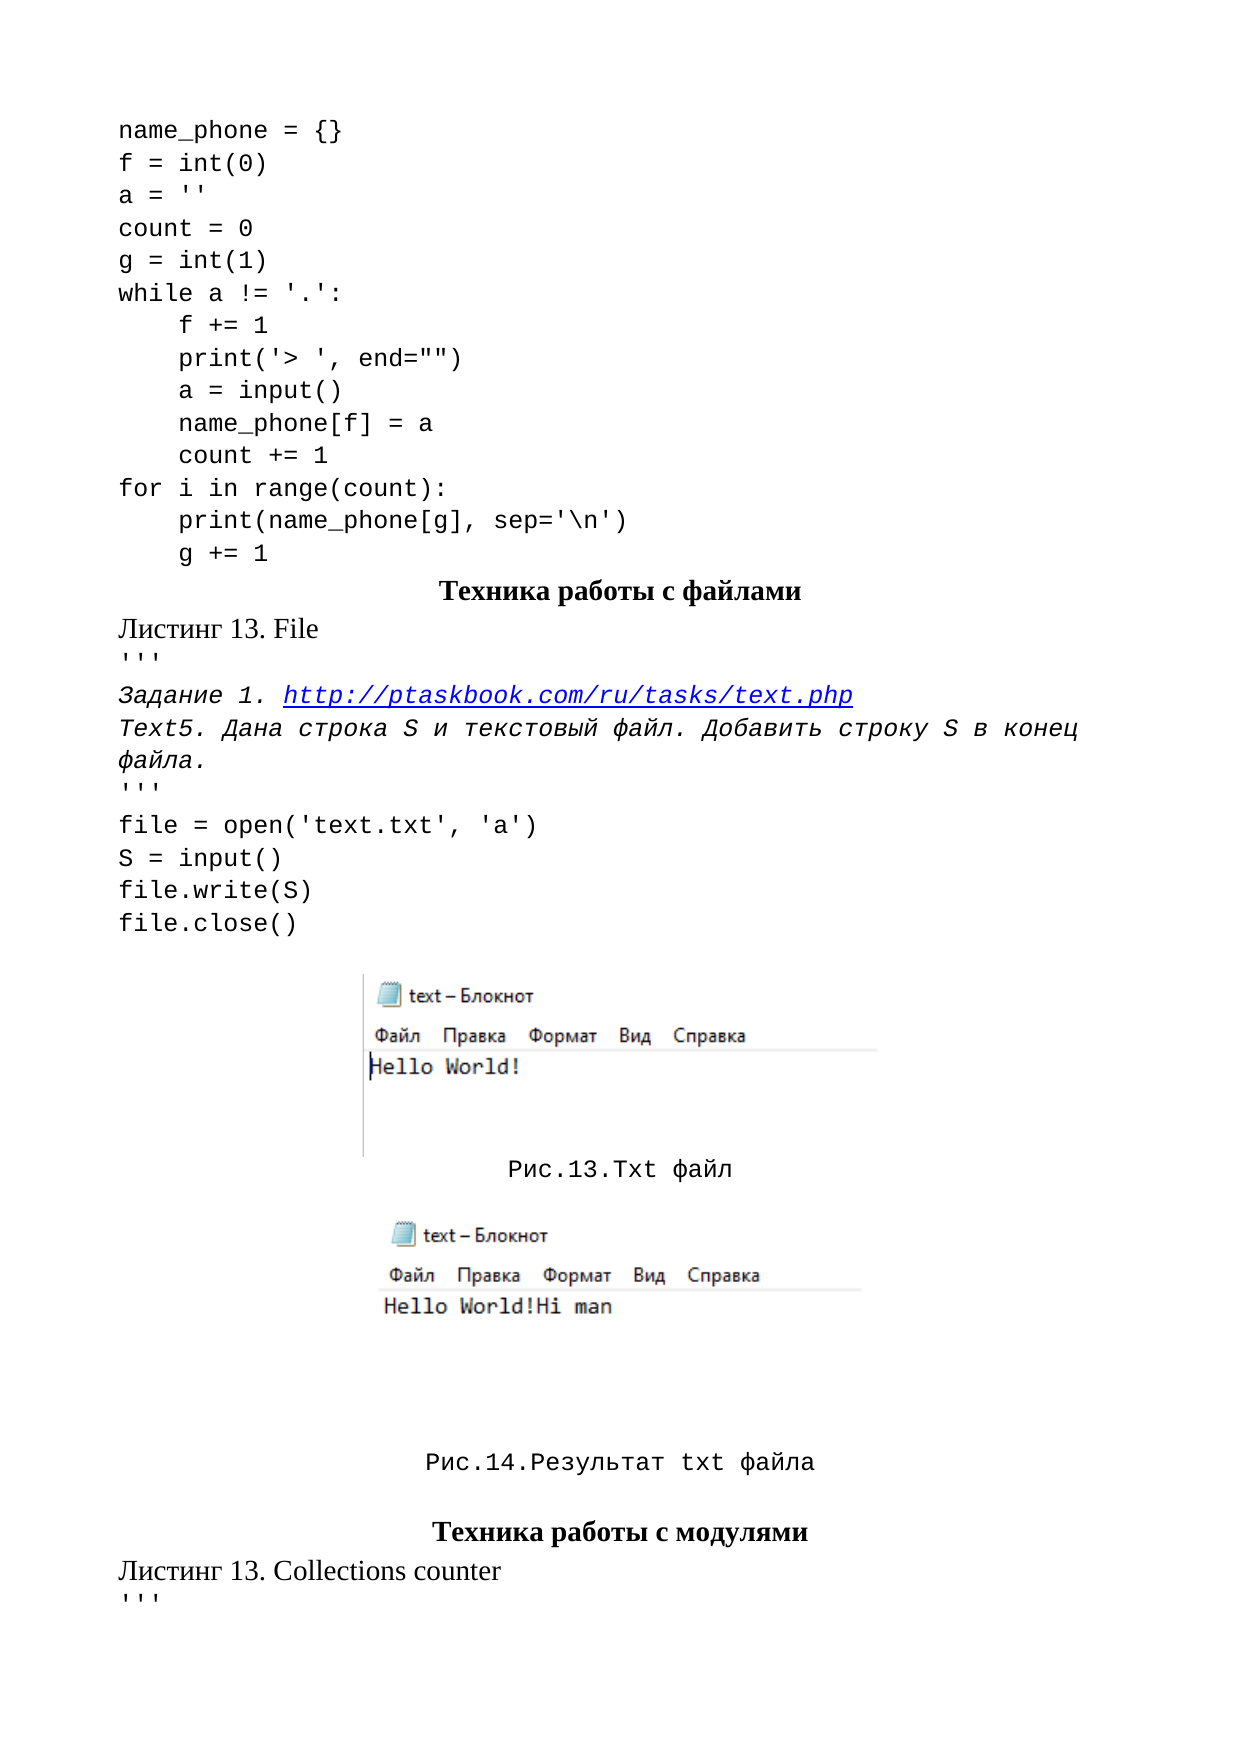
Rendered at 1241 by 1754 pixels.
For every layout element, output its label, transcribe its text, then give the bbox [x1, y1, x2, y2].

text Листинг 13. Collections counter [118, 1553, 1122, 1586]
text Листинг 13. File [118, 612, 1122, 645]
text Техника работы с модулями [118, 1514, 1122, 1548]
text ''' [118, 650, 1122, 678]
text name_phone = {} f = int(0) a = '' count = 0 g = int(1) while a != '.': f += 1 print('> ', end="") a = input() name_phone[f] = a count += 1 for i in range(count): print(name_phone[g], sep='\n') g += 1 [118, 118, 1122, 569]
text Рис.13.Txt файл [118, 1156, 1122, 1184]
text ''' [118, 1591, 1122, 1619]
text file = open('text.txt', 'a') S = input() file.write(S) file.close() [118, 813, 1122, 938]
text Задание 1. http://ptaskbook.com/ru/tasks/text.php Text5. Дана строка S и текстовый файл. Добавить строку S в конец файла. [118, 683, 1122, 776]
text ''' [118, 780, 1122, 808]
text Рис.14.Результат txt файла [118, 1449, 1122, 1478]
text Техника работы с файлами [118, 573, 1122, 607]
